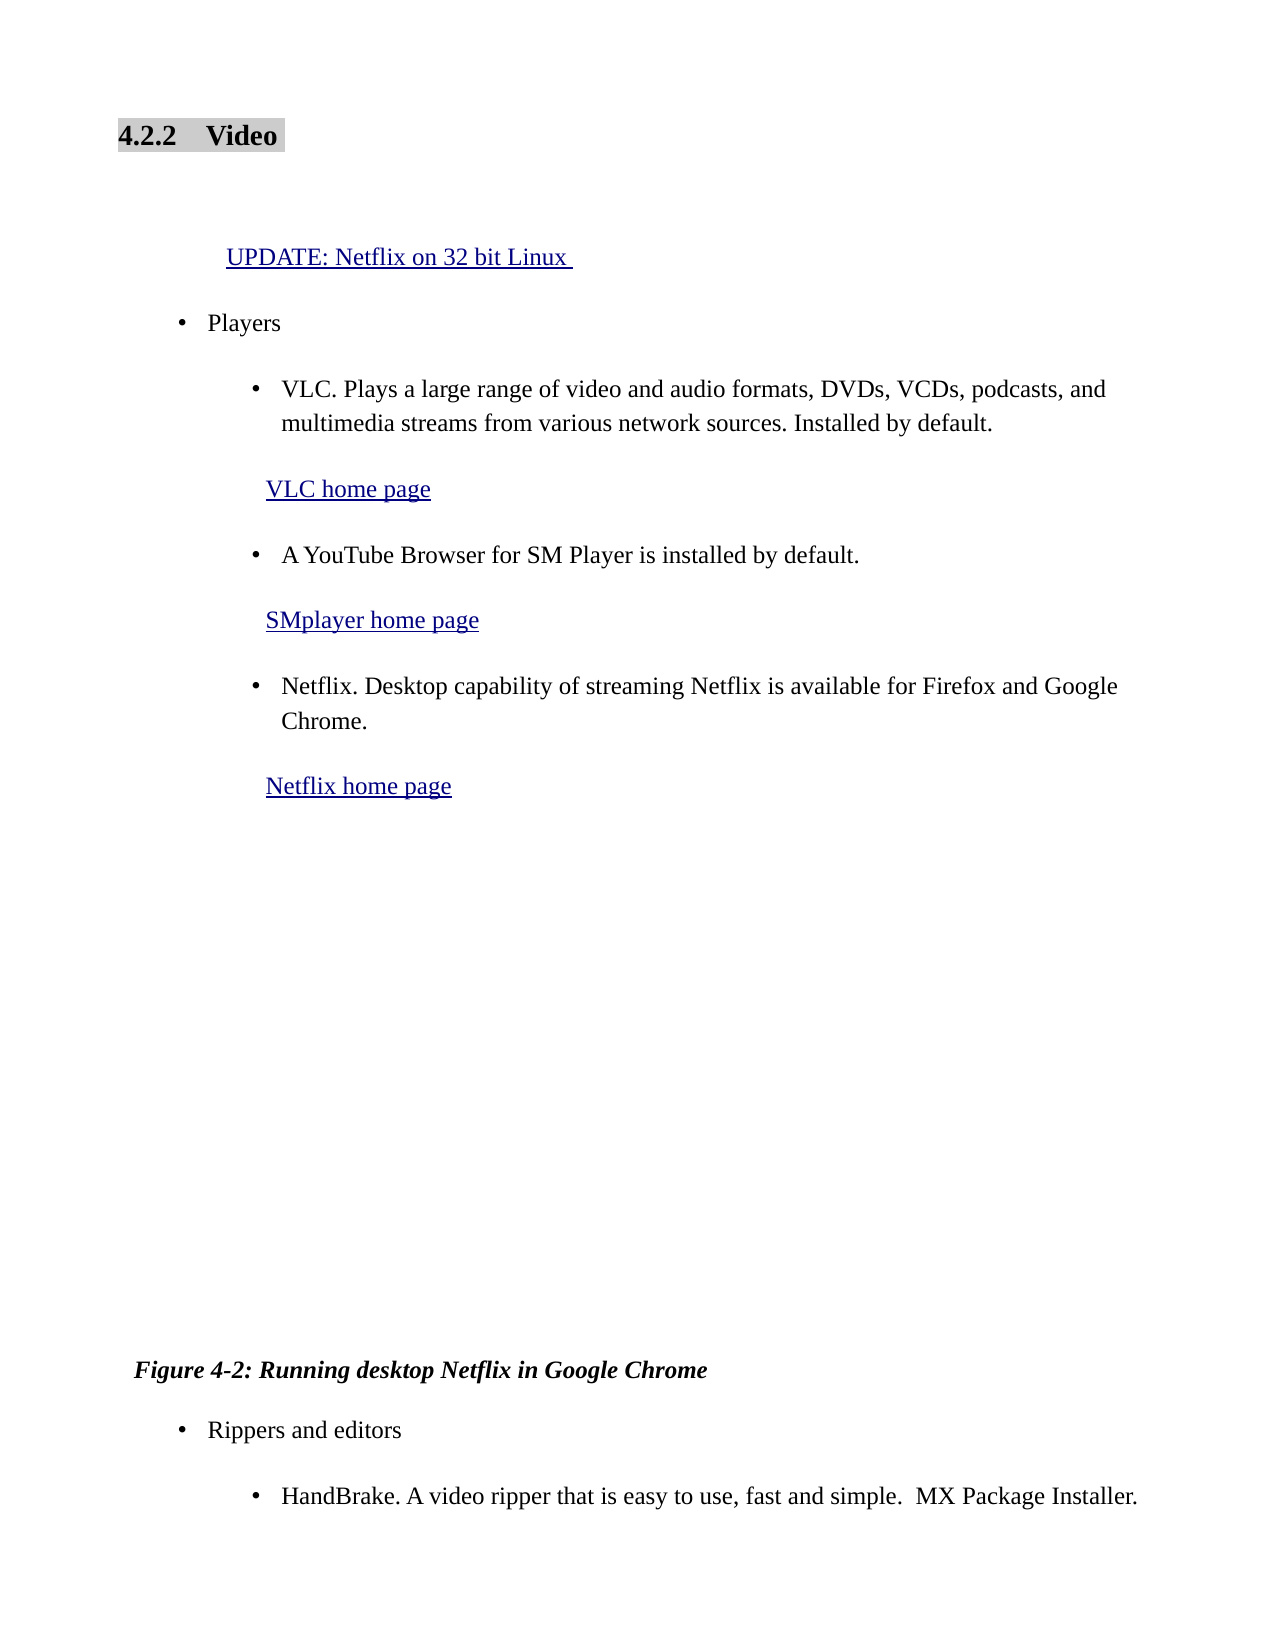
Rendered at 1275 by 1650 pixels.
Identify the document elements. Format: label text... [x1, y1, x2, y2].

text UPDATE: Netflix on 32 bit Linux [118, 183, 1157, 271]
list SMplayer home page [236, 606, 1157, 634]
text Figure 4-2: Running desktop Netflix in Google Chrome [134, 1355, 1141, 1384]
list Netflix home page [236, 771, 1157, 800]
list Netflix. Desktop capability of streaming Netflix is available for Firefox and Google Chrome. [252, 671, 1141, 734]
list A YouTube Browser for SM Player is installed by default. [252, 540, 1141, 568]
list VLC. Plays a large range of video and audio formats, DVDs, VCDs, podcasts, and multimedia streams from various network sources. Installed by default. [252, 374, 1141, 437]
list VLC home page [236, 474, 1157, 503]
list HandBrake. A video ripper that is easy to use, fast and simple. MX Package Installer. [252, 1481, 1141, 1509]
list Rippers and editors [178, 1415, 1141, 1444]
subtitle 4.2.2 Video [118, 118, 1157, 152]
list Players [178, 308, 1141, 337]
